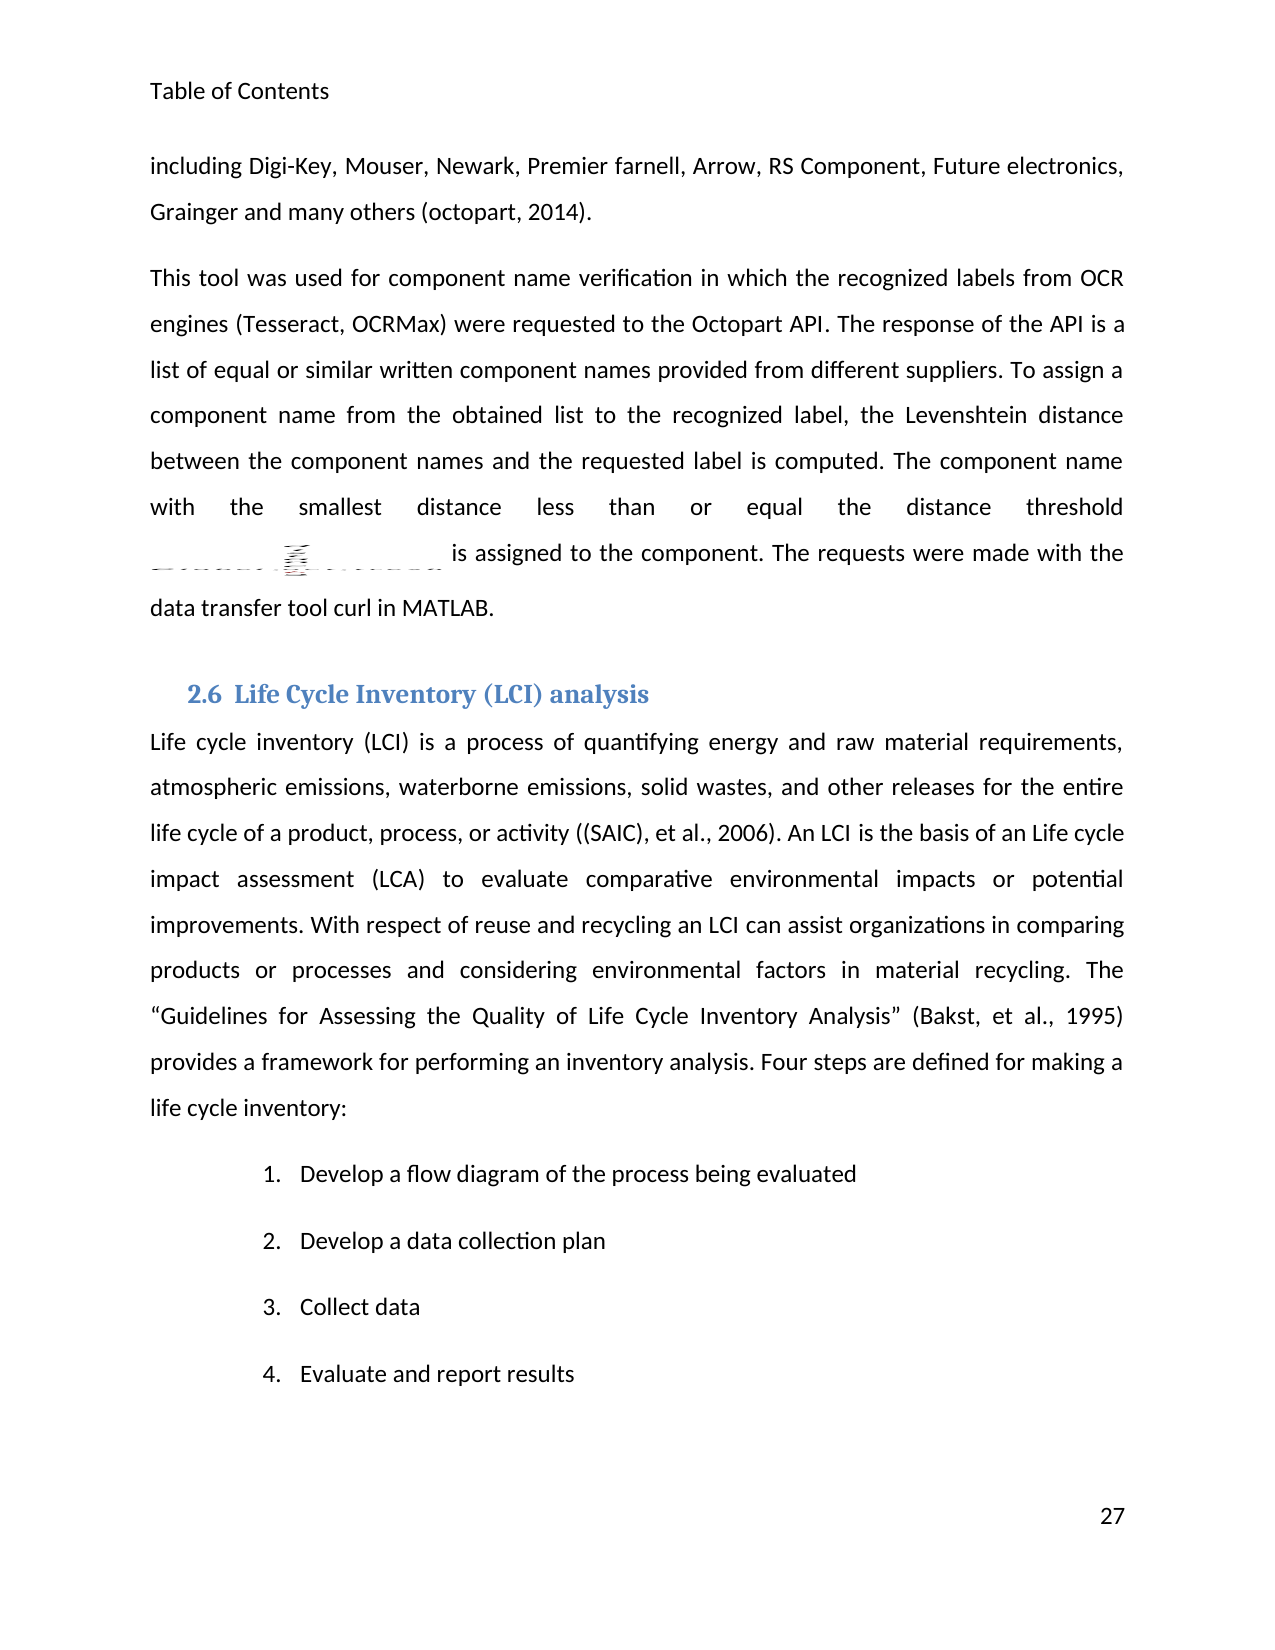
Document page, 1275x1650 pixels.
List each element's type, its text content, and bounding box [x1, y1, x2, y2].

text This tool was used for component name verification in which the recognized labels from OCR engines (Tesseract, OCRMax) were requested to the Octopart API. The response of the API is a list of equal or similar written component names provided from different suppliers. To assign a component name from the obtained list to the recognized label, the Levenshtein distance between the component names and the requested label is computed. The component name with the smallest distance less than or equal the distance threshold is assigned to the component. The requests were made with the data transfer tool curl in MATLAB. [150, 262, 1125, 622]
list Develop a flow diagram of the process being evaluated [262, 1158, 1125, 1189]
subtitle Life Cycle Inventory (LCI) analysis [187, 679, 1125, 710]
text Life cycle inventory (LCI) is a process of quantifying energy and raw material requirements, atmospheric emissions, waterborne emissions, solid wastes, and other releases for the entire life cycle of a product, process, or activity ((SAIC), et al., 2006). An LCI is the basis of an Life cycle impact assessment (LCA) to evaluate comparative environmental impacts or potential improvements. With respect of reuse and recycling an LCI can assist organizations in comparing products or processes and considering environmental factors in material recycling. The “Guidelines for Assessing the Quality of Life Cycle Inventory Analysis” (Bakst, et al., 1995) provides a framework for performing an inventory analysis. Four steps are defined for making a life cycle inventory: [150, 726, 1125, 1122]
list Evaluate and report results [262, 1358, 1125, 1388]
text including Digi-Key, Mouser, Newark, Premier farnell, Arrow, RS Component, Future electronics, Grainger and many others (octopart, 2014). [150, 150, 1125, 226]
list Collect data [262, 1291, 1125, 1322]
list Develop a data collection plan [262, 1225, 1125, 1255]
